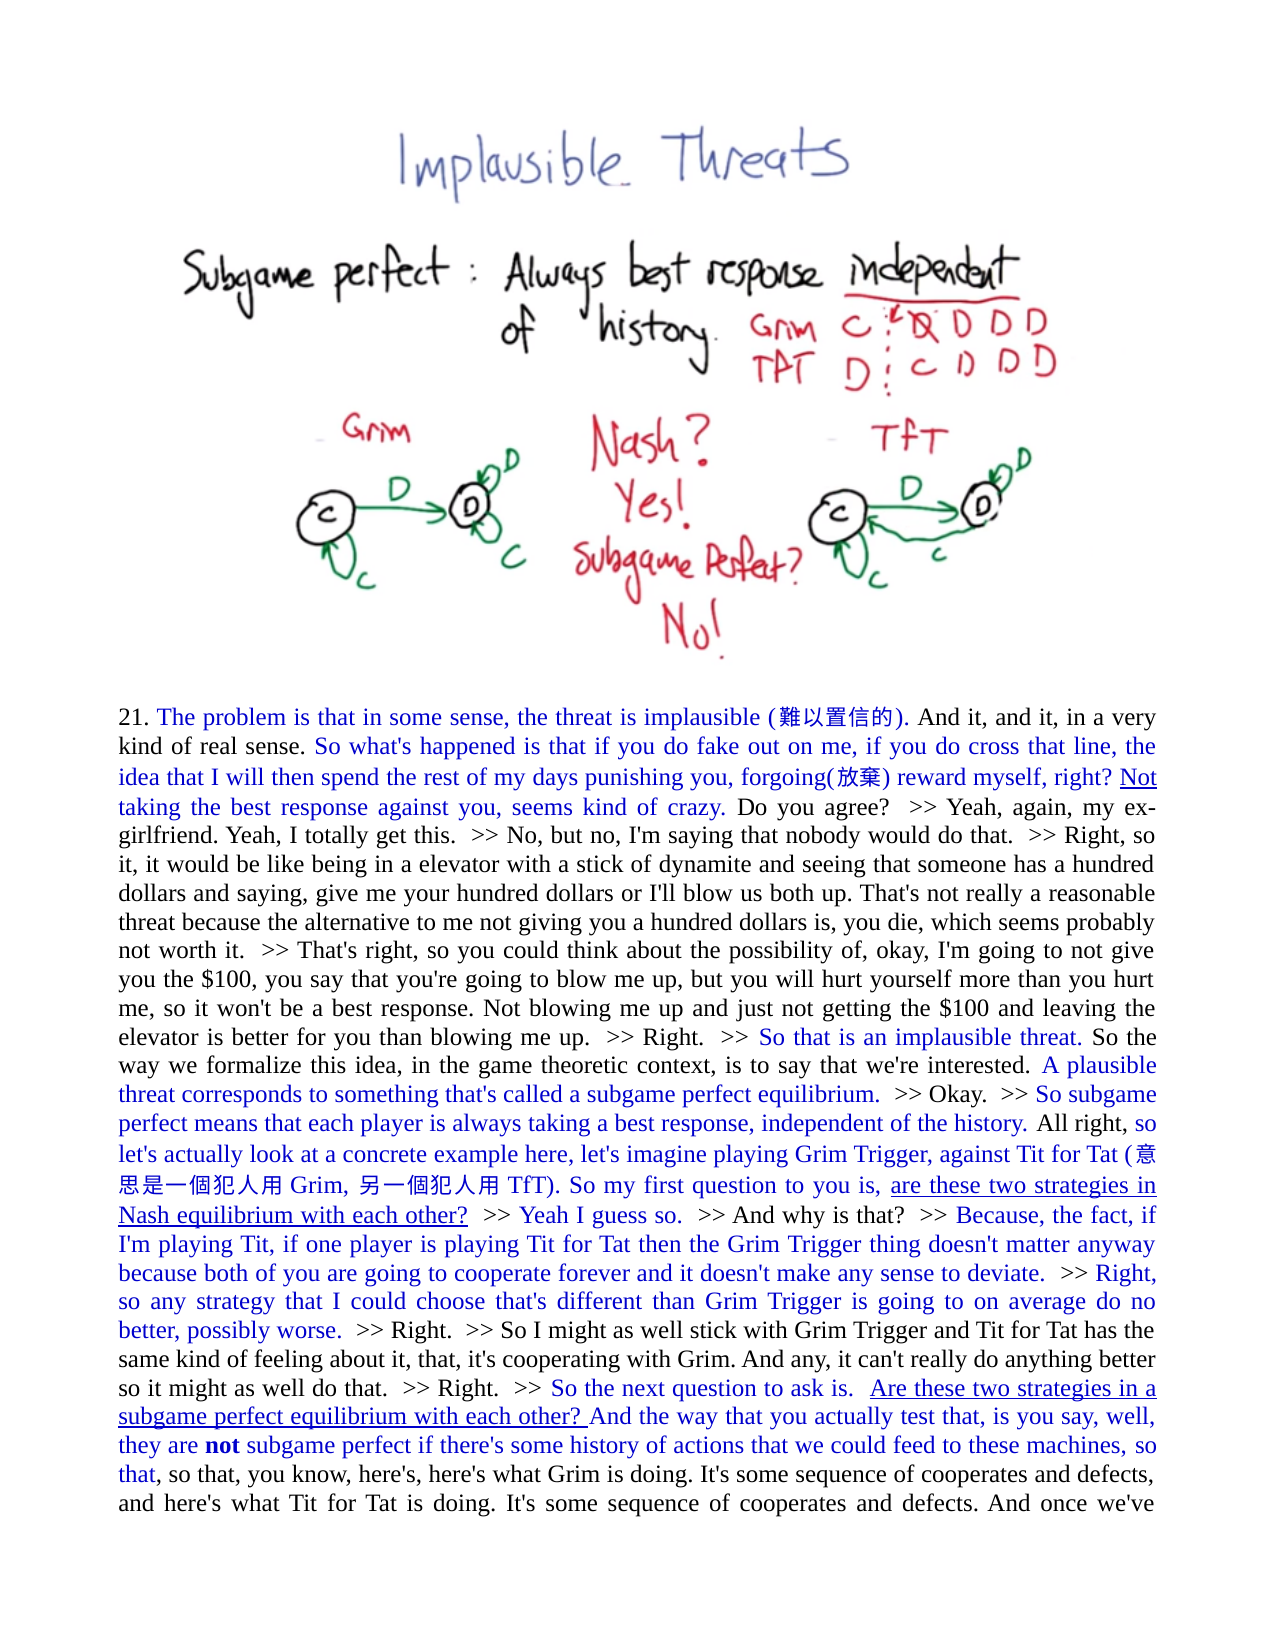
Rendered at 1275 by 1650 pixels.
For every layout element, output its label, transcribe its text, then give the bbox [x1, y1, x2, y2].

text 21. The problem is that in some sense, the threat is implausible (難以置信的). And it, and it, in a very kind of real sense. So what's happened is that if you do fake out on me, if you do cross that line, the idea that I will then spend the rest of my days punishing you, forgoing(放棄) reward myself, right? Not taking the best response against you, seems kind of crazy. Do you agree? >> Yeah, again, my ex-girlfriend. Yeah, I totally get this. >> No, but no, I'm saying that nobody would do that. >> Right, so it, it would be like being in a elevator with a stick of dynamite and seeing that someone has a hundred dollars and saying, give me your hundred dollars or I'll blow us both up. That's not really a reasonable threat because the alternative to me not giving you a hundred dollars is, you die, which seems probably not worth it. >> That's right, so you could think about the possibility of, okay, I'm going to not give you the $100, you say that you're going to blow me up, but you will hurt yourself more than you hurt me, so it won't be a best response. Not blowing me up and just not getting the $100 and leaving the elevator is better for you than blowing me up. >> Right. >> So that is an implausible threat. So the way we formalize this idea, in the game theoretic context, is to say that we're interested. A plausible threat corresponds to something that's called a subgame perfect equilibrium. >> Okay. >> So subgame perfect means that each player is always taking a best response, independent of the history. All right, so let's actually look at a concrete example here, let's imagine playing Grim Trigger, against Tit for Tat (意思是一個犯人用Grim, 另一個犯人用TfT). So my first question to you is, are these two strategies in Nash equilibrium with each other? >> Yeah I guess so. >> And why is that? >> Because, the fact, if I'm playing Tit, if one player is playing Tit for Tat then the Grim Trigger thing doesn't matter anyway because both of you are going to cooperate forever and it doesn't make any sense to deviate. >> Right, so any strategy that I could choose that's different than Grim Trigger is going to on average do no better, possibly worse. >> Right. >> So I might as well stick with Grim Trigger and Tit for Tat has the same kind of feeling about it, that, it's cooperating with Grim. And any, it can't really do anything better so it might as well do that. >> Right. >> So the next question to ask is. Are these two strategies in a subgame perfect equilibrium with each other? And the way that you actually test that, is you say, well, they are not subgame perfect if there's some history of actions that we could feed to these machines, so that, so that, you know, here's, here's what Grim is doing. It's some sequence of cooperates and defects, and here's what Tit for Tat is doing. It's some sequence of cooperates and defects. And once we've [118, 700, 1157, 1516]
picture [118, 118, 1157, 671]
